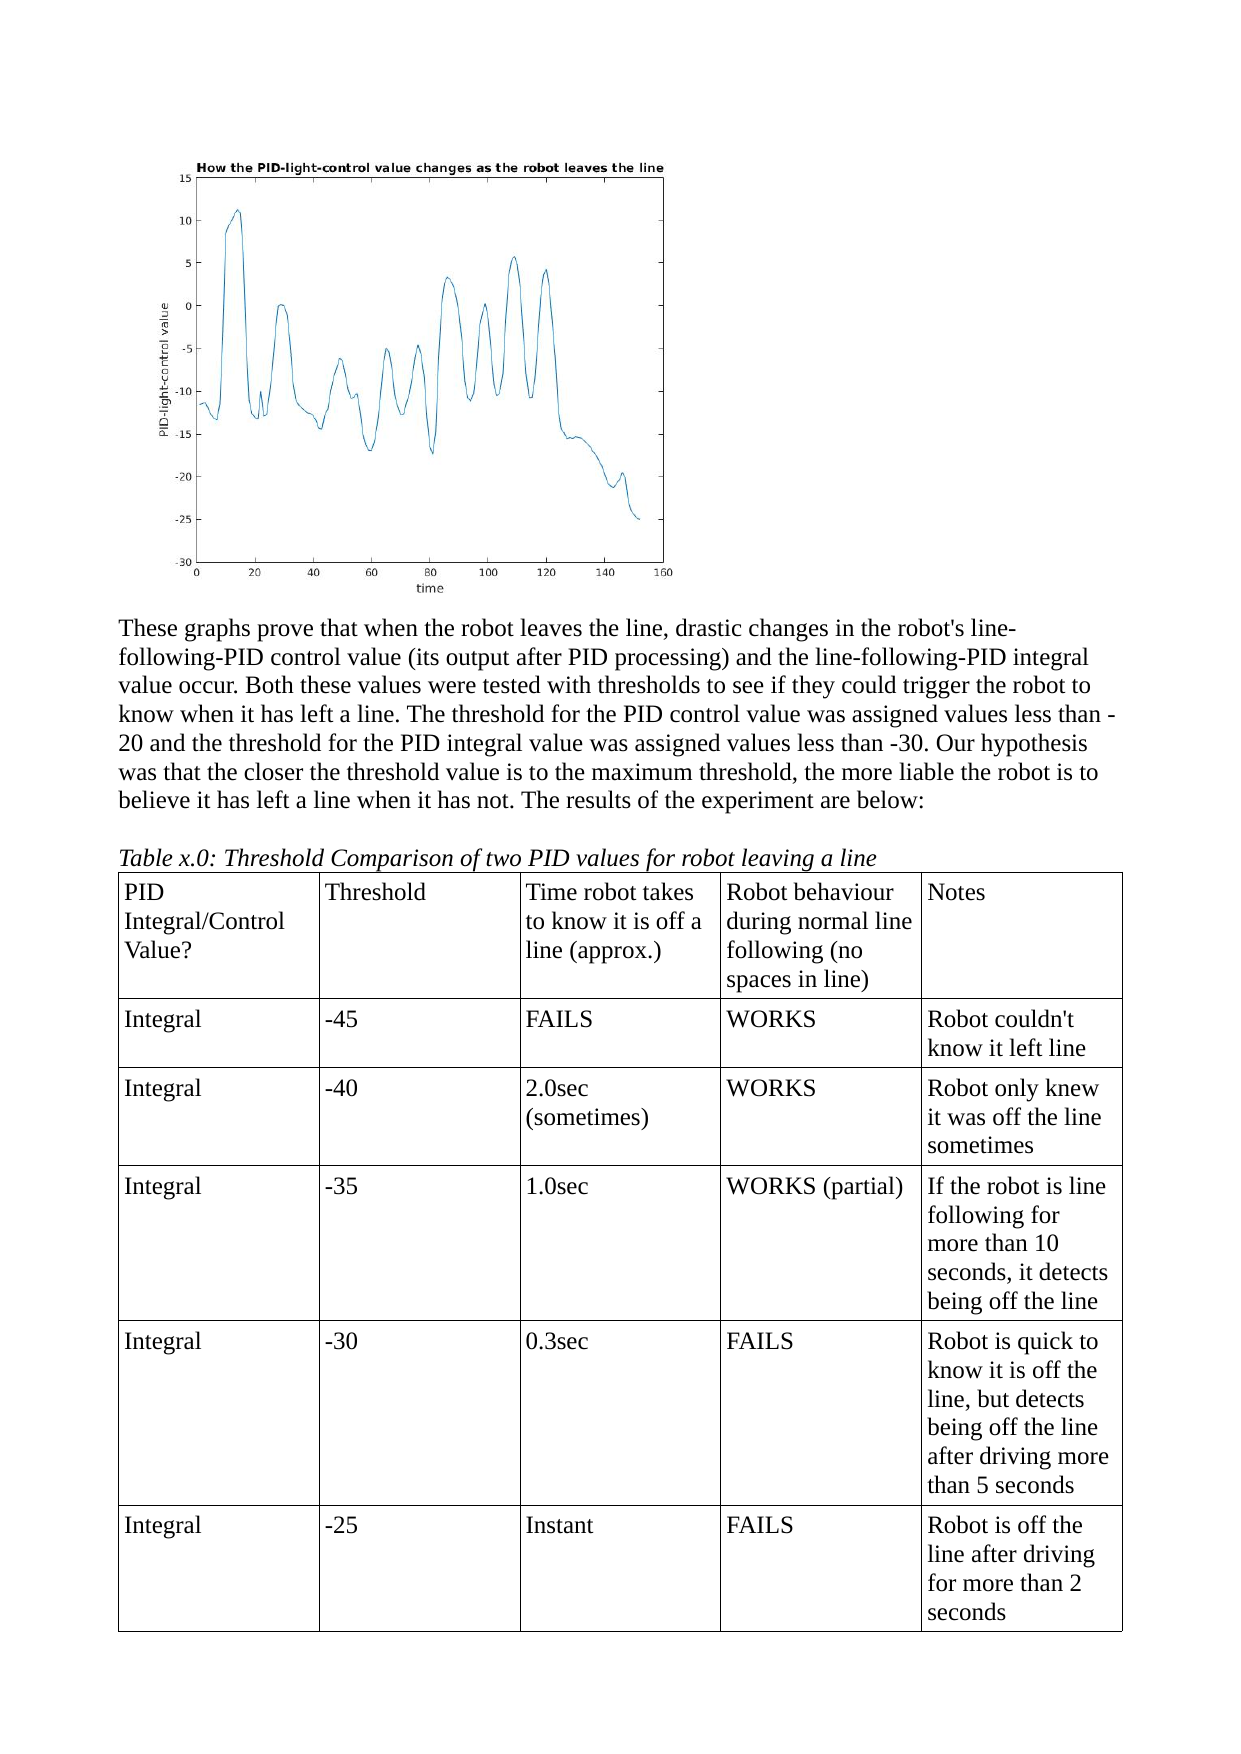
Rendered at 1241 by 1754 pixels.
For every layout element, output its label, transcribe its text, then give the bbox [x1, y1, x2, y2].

table_cell FAILS [721, 1321, 921, 1504]
table_header Time robot takes to know it is off a line (approx.) [521, 873, 720, 998]
table_header Threshold [320, 873, 520, 998]
table_cell 1.0sec [521, 1166, 720, 1320]
table_cell WORKS (partial) [721, 1166, 921, 1320]
table_cell Robot is quick to know it is off the line, but detects being off the line after driving more than 5 seconds [922, 1321, 1122, 1504]
table_cell -25 [320, 1506, 520, 1631]
table_cell Integral [119, 999, 319, 1067]
table_cell Robot only knew it was off the line sometimes [922, 1068, 1122, 1165]
table_cell Robot is off the line after driving for more than 2 seconds [922, 1506, 1122, 1631]
table_cell -40 [320, 1068, 520, 1165]
table_cell 0.3sec [521, 1321, 720, 1504]
table_cell FAILS [721, 1506, 921, 1631]
table_cell FAILS [521, 999, 720, 1067]
picture [118, 142, 720, 613]
table_cell 2.0sec (sometimes) [521, 1068, 720, 1165]
table_cell Integral [119, 1068, 319, 1165]
text Table x.0: Threshold Comparison of two PID values for robot leaving a line [118, 843, 1122, 872]
table_header Robot behaviour during normal line following (no spaces in line) [721, 873, 921, 998]
table_header PID Integral/Control Value? [119, 873, 319, 998]
table_cell -30 [320, 1321, 520, 1504]
table_cell -35 [320, 1166, 520, 1320]
table_cell -45 [320, 999, 520, 1067]
table_cell Integral [119, 1166, 319, 1320]
text These graphs prove that when the robot leaves the line, drastic changes in the robot's line-following-PID control value (its output after PID processing) and the line-following-PID integral value occur. Both these values were tested with thresholds to see if they could trigger the robot to know when it has left a line. The threshold for the PID control value was assigned values less than -20 and the threshold for the PID integral value was assigned values less than -30. Our hypothesis was that the closer the threshold value is to the maximum threshold, the more liable the robot is to believe it has left a line when it has not. The results of the experiment are below: [118, 118, 1122, 814]
table_cell WORKS [721, 999, 921, 1067]
table_cell If the robot is line following for more than 10 seconds, it detects being off the line [922, 1166, 1122, 1320]
table_cell Integral [119, 1506, 319, 1631]
table_cell WORKS [721, 1068, 921, 1165]
table_cell Integral [119, 1321, 319, 1504]
table_cell Instant [521, 1506, 720, 1631]
table_header Notes [922, 873, 1122, 998]
table_cell Robot couldn't know it left line [922, 999, 1122, 1067]
